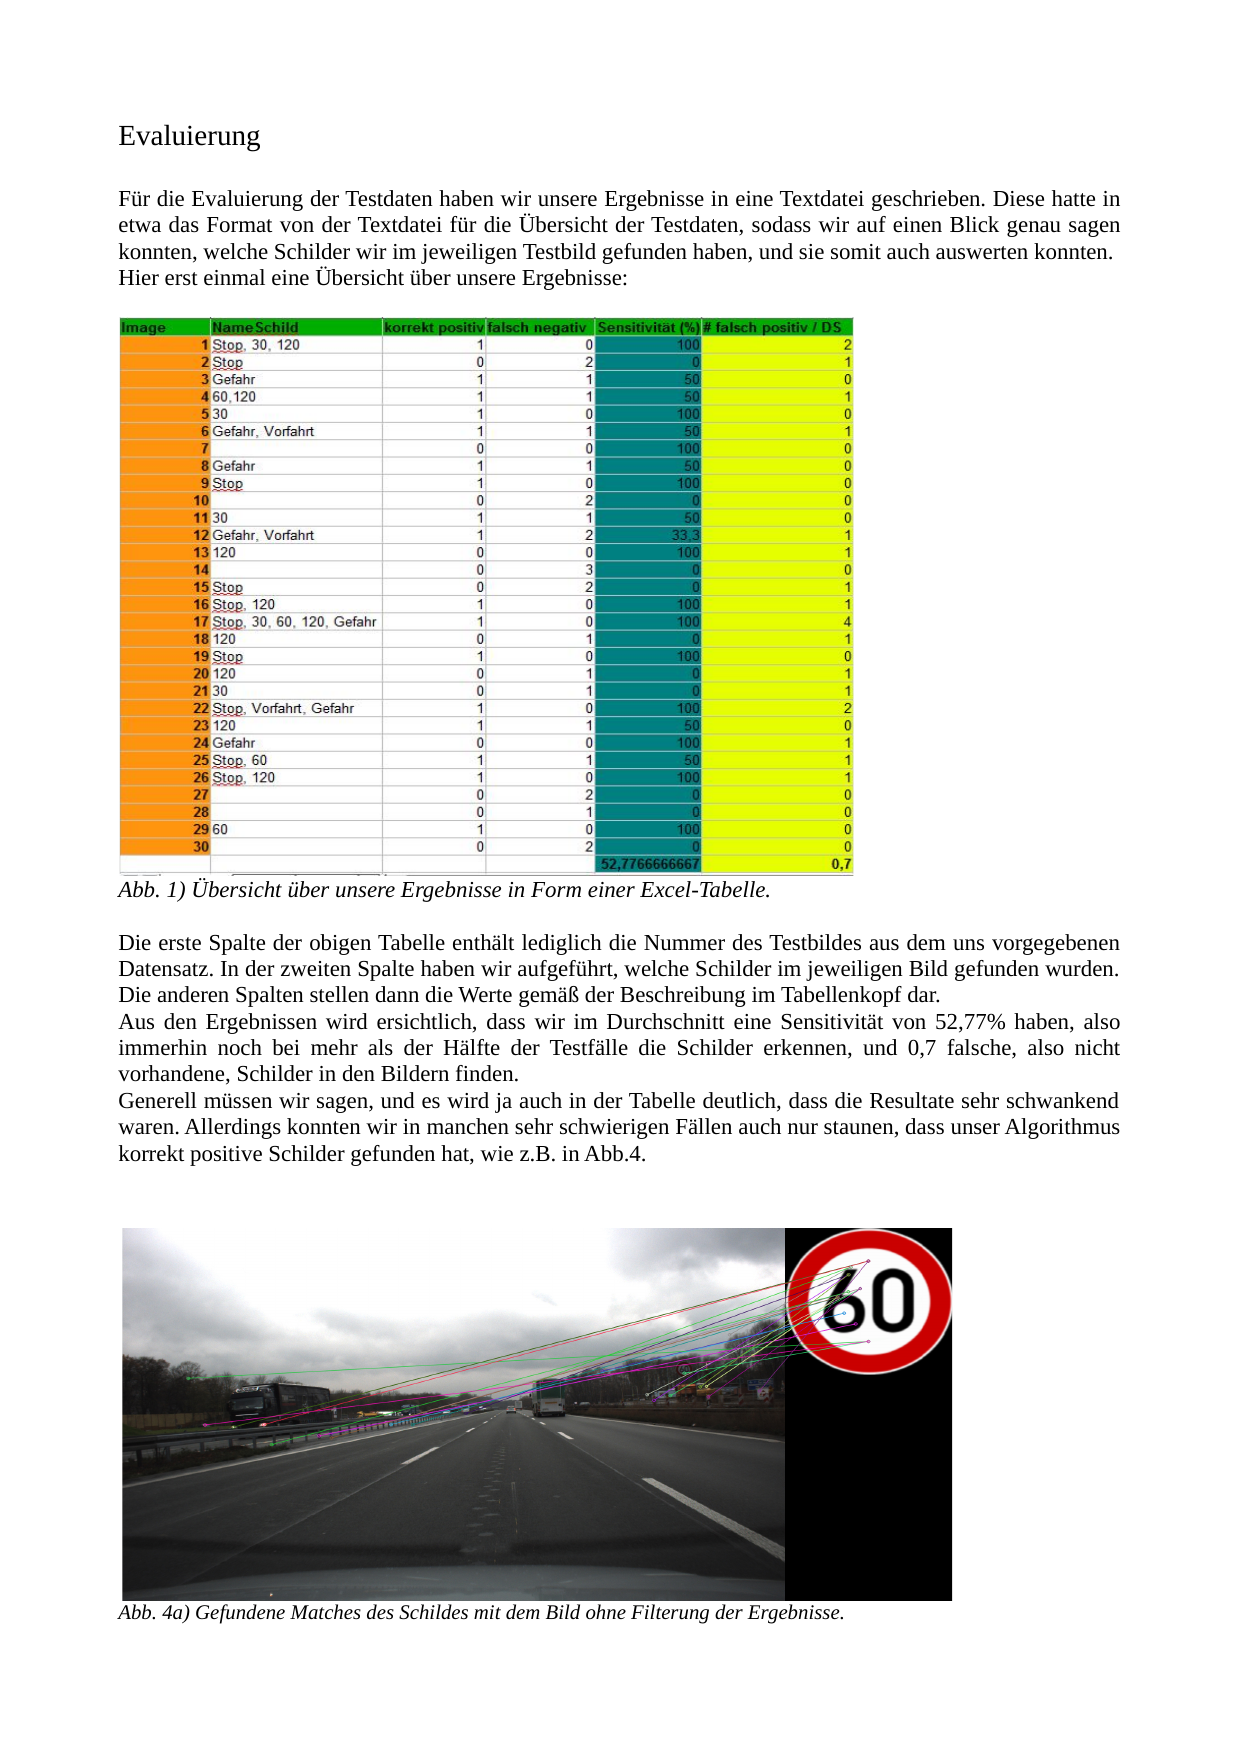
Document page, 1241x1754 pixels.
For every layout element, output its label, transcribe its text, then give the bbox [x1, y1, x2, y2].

text Die erste Spalte der obigen Tabelle enthält lediglich die Nummer des Testbildes aus dem uns vorgegebenen Datensatz. In der zweiten Spalte haben wir aufgeführt, welche Schilder im jeweiligen Bild gefunden wurden. Die anderen Spalten stellen dann die Werte gemäß der Beschreibung im Tabellenkopf dar. [118, 929, 1122, 1008]
text Für die Evaluierung der Testdaten haben wir unsere Ergebnisse in eine Textdatei geschrieben. Diese hatte in etwa das Format von der Textdatei für die Übersicht der Testdaten, sodass wir auf einen Blick genau sagen konnten, welche Schilder wir im jeweiligen Testbild gefunden haben, und sie somit auch auswerten konnten. [118, 185, 1122, 264]
picture [122, 1228, 953, 1601]
text Evaluierung [118, 118, 1122, 152]
text Abb. 4a) Gefundene Matches des Schildes mit dem Bild ohne Filterung der Ergebnisse. [118, 1219, 1122, 1624]
text Aus den Ergebnissen wird ersichtlich, dass wir im Durchschnitt eine Sensitivität von 52,77% haben, also immerhin noch bei mehr als der Hälfte der Testfälle die Schilder erkennen, und 0,7 falsche, also nicht vorhandene, Schilder in den Bildern finden. [118, 1008, 1122, 1087]
text Generell müssen wir sagen, und es wird ja auch in der Tabelle deutlich, dass die Resultate sehr schwankend waren. Allerdings konnten wir in manchen sehr schwierigen Fällen auch nur staunen, dass unser Algorithmus korrekt positive Schilder gefunden hat, wie z.B. in Abb.4. [118, 1087, 1122, 1166]
text Hier erst einmal eine Übersicht über unsere Ergebnisse: [118, 264, 1122, 291]
text Abb. 1) Übersicht über unsere Ergebnisse in Form einer Excel-Tabelle. [118, 317, 1122, 902]
picture [119, 317, 854, 876]
